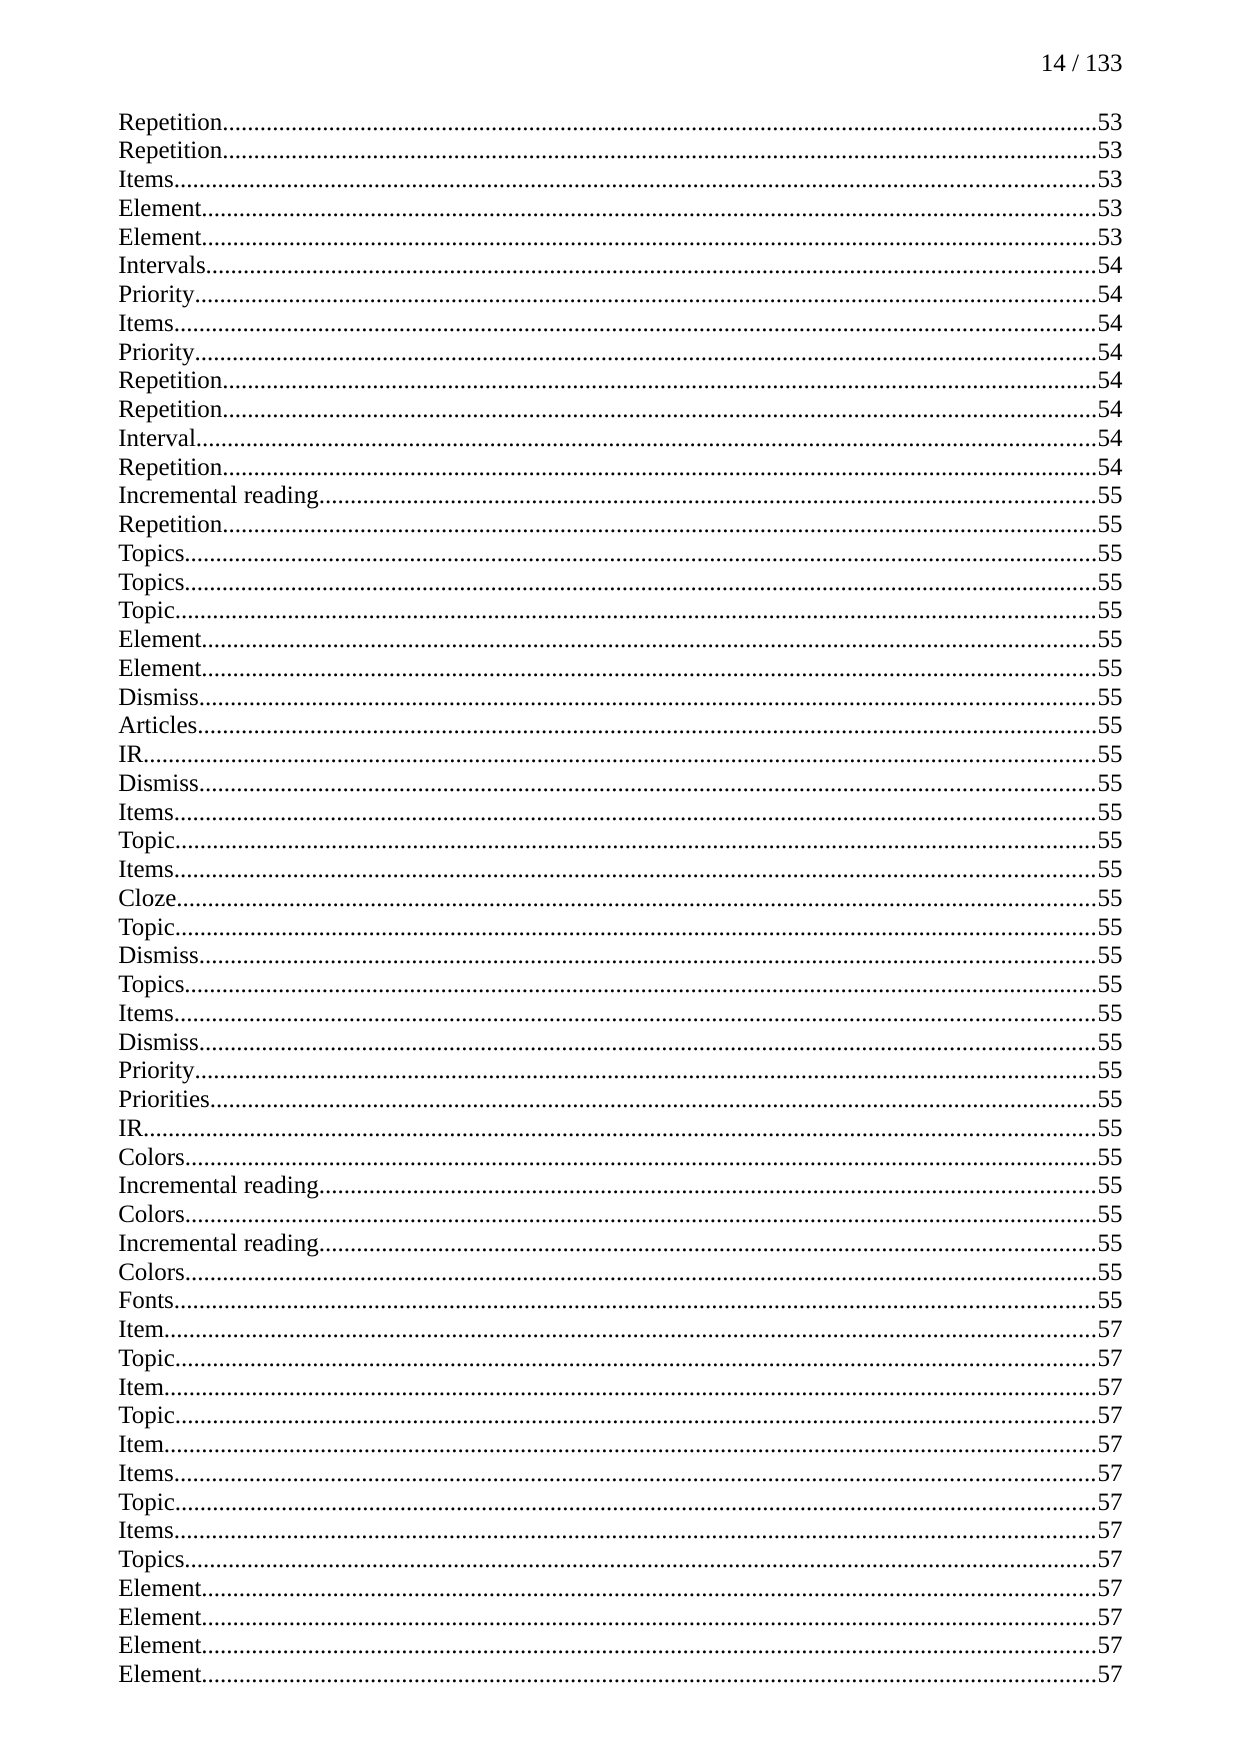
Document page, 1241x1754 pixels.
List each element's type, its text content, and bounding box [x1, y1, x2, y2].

text Priority 54 [118, 279, 1122, 308]
text Priority 54 [118, 337, 1122, 366]
text Topics 55 [118, 538, 1122, 567]
text Element 57 [118, 1573, 1122, 1602]
text Repetition 54 [118, 394, 1122, 423]
text Dismiss 55 [118, 941, 1122, 969]
text Element 53 [118, 222, 1122, 251]
text Articles 55 [118, 711, 1122, 739]
text Topic 55 [118, 596, 1122, 624]
text Cloze 55 [118, 883, 1122, 912]
text Repetition 54 [118, 452, 1122, 481]
text Dismiss 55 [118, 1027, 1122, 1056]
text Items 55 [118, 797, 1122, 826]
text Element 53 [118, 193, 1122, 222]
text Intervals 54 [118, 251, 1122, 279]
text Colors 55 [118, 1257, 1122, 1286]
text Interval 54 [118, 423, 1122, 452]
text Incremental reading 55 [118, 1228, 1122, 1257]
text Topic 55 [118, 826, 1122, 854]
text Element 55 [118, 624, 1122, 653]
text Topics 55 [118, 567, 1122, 596]
text Colors 55 [118, 1142, 1122, 1171]
text Dismiss 55 [118, 768, 1122, 797]
text Incremental reading 55 [118, 1171, 1122, 1199]
text Element 55 [118, 653, 1122, 682]
text Topic 57 [118, 1401, 1122, 1429]
text Priority 55 [118, 1056, 1122, 1084]
text Items 57 [118, 1516, 1122, 1544]
text Repetition 53 [118, 136, 1122, 164]
text Items 54 [118, 308, 1122, 337]
text Element 57 [118, 1659, 1122, 1688]
text Item 57 [118, 1429, 1122, 1458]
text Items 55 [118, 854, 1122, 883]
text Items 57 [118, 1458, 1122, 1487]
text Topic 57 [118, 1343, 1122, 1372]
text Item 57 [118, 1372, 1122, 1401]
text Priorities 55 [118, 1084, 1122, 1113]
text Repetition 53 [118, 107, 1122, 136]
text Dismiss 55 [118, 682, 1122, 711]
text Topic 57 [118, 1487, 1122, 1516]
text Incremental reading 55 [118, 481, 1122, 509]
text IR 55 [118, 1113, 1122, 1142]
text Repetition 54 [118, 366, 1122, 394]
text IR 55 [118, 739, 1122, 768]
text Topic 55 [118, 912, 1122, 941]
text Fonts 55 [118, 1286, 1122, 1314]
text Colors 55 [118, 1199, 1122, 1228]
text Item 57 [118, 1314, 1122, 1343]
text Element 57 [118, 1631, 1122, 1659]
text Repetition 55 [118, 509, 1122, 538]
text Topics 57 [118, 1544, 1122, 1573]
text Items 53 [118, 164, 1122, 193]
text Items 55 [118, 998, 1122, 1027]
text Element 57 [118, 1602, 1122, 1631]
text Topics 55 [118, 969, 1122, 998]
